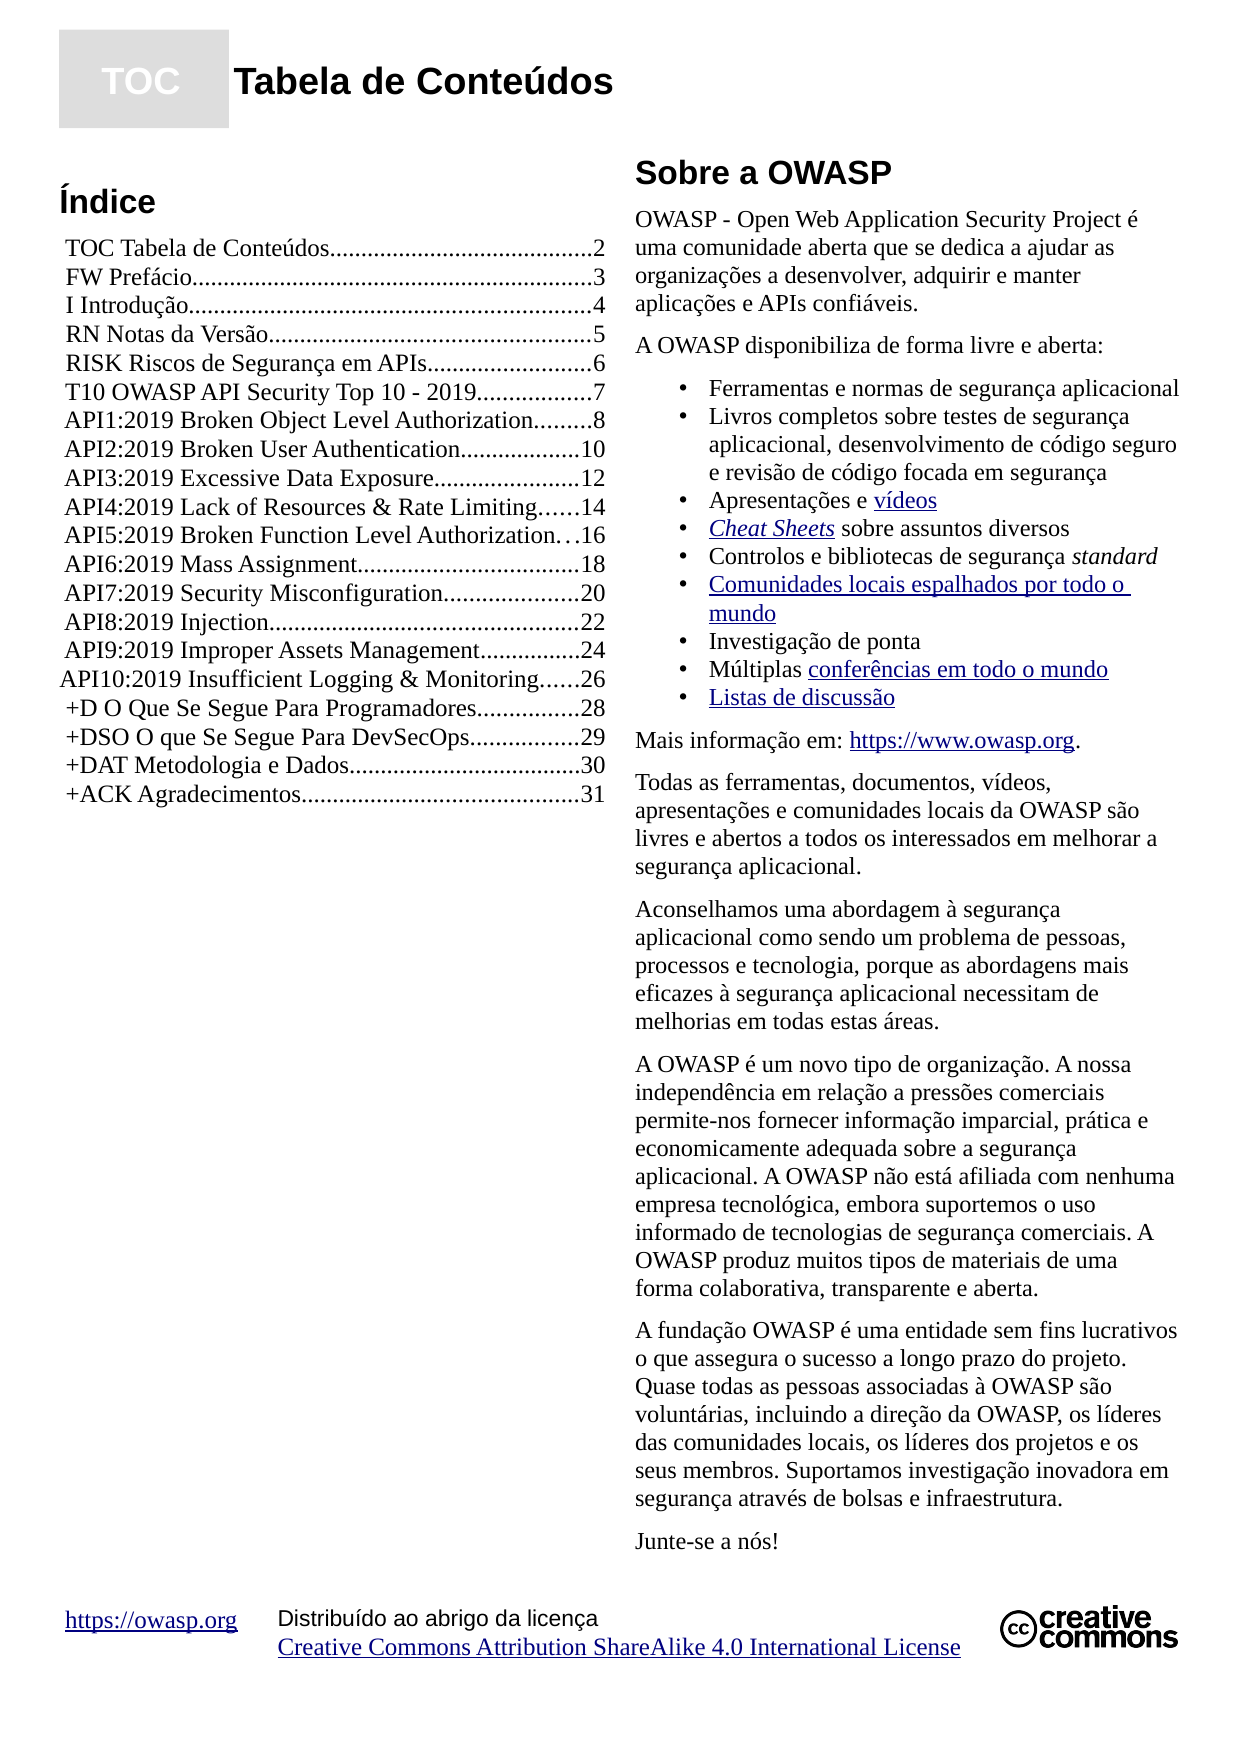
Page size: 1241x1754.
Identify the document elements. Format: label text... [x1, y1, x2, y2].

list Listas de discussão [679, 682, 1181, 711]
text API5:2019 Broken Function Level Authorization 16 [59, 520, 605, 549]
text +ACK Agradecimentos 31 [59, 779, 605, 808]
text T10 OWASP API Security Top 10 - 2019 7 [59, 377, 605, 405]
text FW Prefácio 3 [59, 262, 605, 290]
text Todas as ferramentas, documentos, vídeos, apresentações e comunidades locais da OWASP são livres e abertos a todos os interessados em melhorar a segurança aplicacional. [635, 768, 1181, 880]
text API10:2019 Insufficient Logging & Monitoring 26 [59, 664, 605, 693]
list Cheat Sheets sobre assuntos diversos [679, 514, 1181, 542]
text Junte-se a nós! [635, 1527, 1181, 1555]
list Ferramentas e normas de segurança aplicacional [679, 373, 1181, 402]
text API7:2019 Security Misconfiguration 20 [59, 578, 605, 607]
text Mais informação em: https://www.owasp.org. [635, 725, 1181, 753]
subtitle Índice [59, 182, 605, 220]
list Investigação de ponta [679, 626, 1181, 654]
text I Introdução 4 [59, 290, 605, 319]
text A OWASP disponibiliza de forma livre e aberta: [635, 331, 1181, 359]
list Comunidades locais espalhados por todo o mundo [679, 570, 1181, 626]
text API6:2019 Mass Assignment 18 [59, 549, 605, 578]
list Livros completos sobre testes de segurança aplicacional, desenvolvimento de código seguro e revisão de código focada em segurança [679, 402, 1181, 486]
text A fundação OWASP é uma entidade sem fins lucrativos o que assegura o sucesso a longo prazo do projeto. Quase todas as pessoas associadas à OWASP são voluntárias, incluindo a direção da OWASP, os líderes das comunidades locais, os líderes dos projetos e os seus membros. Suportamos investigação inovadora em segurança através de bolsas e infraestrutura. [635, 1316, 1181, 1512]
text RN Notas da Versão 5 [59, 319, 605, 348]
text API3:2019 Excessive Data Exposure 12 [59, 463, 605, 492]
text +DAT Metodologia e Dados 30 [59, 750, 605, 779]
list Controlos e bibliotecas de segurança standard [679, 542, 1181, 570]
text RISK Riscos de Segurança em APIs 6 [59, 348, 605, 377]
text Aconselhamos uma abordagem à segurança aplicacional como sendo um problema de pessoas, processos e tecnologia, porque as abordagens mais eficazes à segurança aplicacional necessitam de melhorias em todas estas áreas. [635, 894, 1181, 1034]
text +D O Que Se Segue Para Programadores 28 [59, 693, 605, 722]
picture [1000, 1605, 1178, 1648]
text API9:2019 Improper Assets Management 24 [59, 635, 605, 664]
text +DSO O que Se Segue Para DevSecOps 29 [59, 722, 605, 750]
subtitle Sobre a OWASP [635, 153, 1181, 192]
text API1:2019 Broken Object Level Authorization 8 [59, 405, 605, 434]
text OWASP - Open Web Application Security Project é uma comunidade aberta que se dedica a ajudar as organizações a desenvolver, adquirir e manter aplicações e APIs confiáveis. [635, 204, 1181, 316]
text API2:2019 Broken User Authentication 10 [59, 434, 605, 463]
list Múltiplas conferências em todo o mundo [679, 654, 1181, 682]
text API4:2019 Lack of Resources & Rate Limiting 14 [59, 492, 605, 520]
list Apresentações e vídeos [679, 486, 1181, 514]
text TOC Tabela de Conteúdos 2 [59, 233, 605, 262]
text A OWASP é um novo tipo de organização. A nossa independência em relação a pressões comerciais permite-nos fornecer informação imparcial, prática e economicamente adequada sobre a segurança aplicacional. A OWASP não está afiliada com nenhuma empresa tecnológica, embora suportemos o uso informado de tecnologias de segurança comerciais. A OWASP produz muitos tipos de materiais de uma forma colaborativa, transparente e aberta. [635, 1049, 1181, 1301]
text API8:2019 Injection 22 [59, 607, 605, 635]
